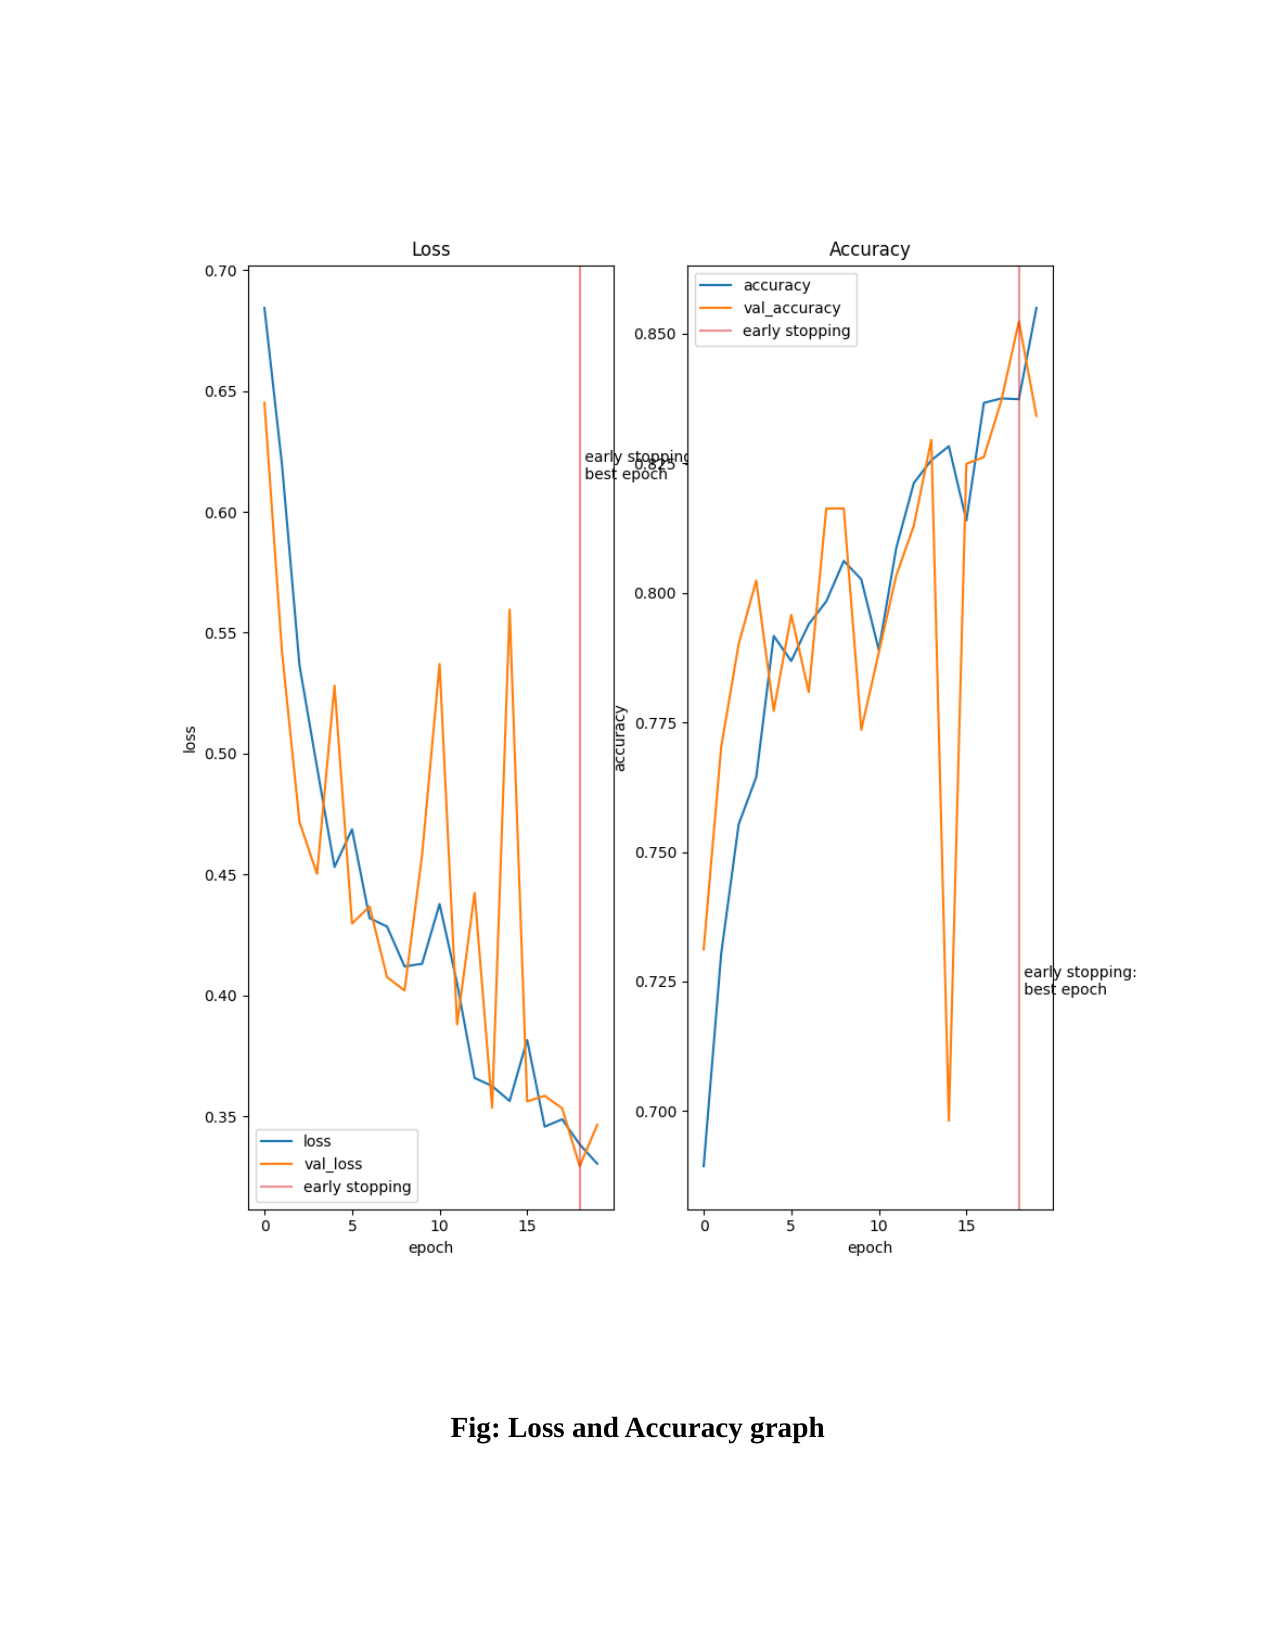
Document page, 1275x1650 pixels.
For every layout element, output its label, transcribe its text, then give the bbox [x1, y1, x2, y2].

picture [118, 118, 1157, 1344]
text Fig: Loss and Accuracy graph [118, 1410, 1157, 1444]
